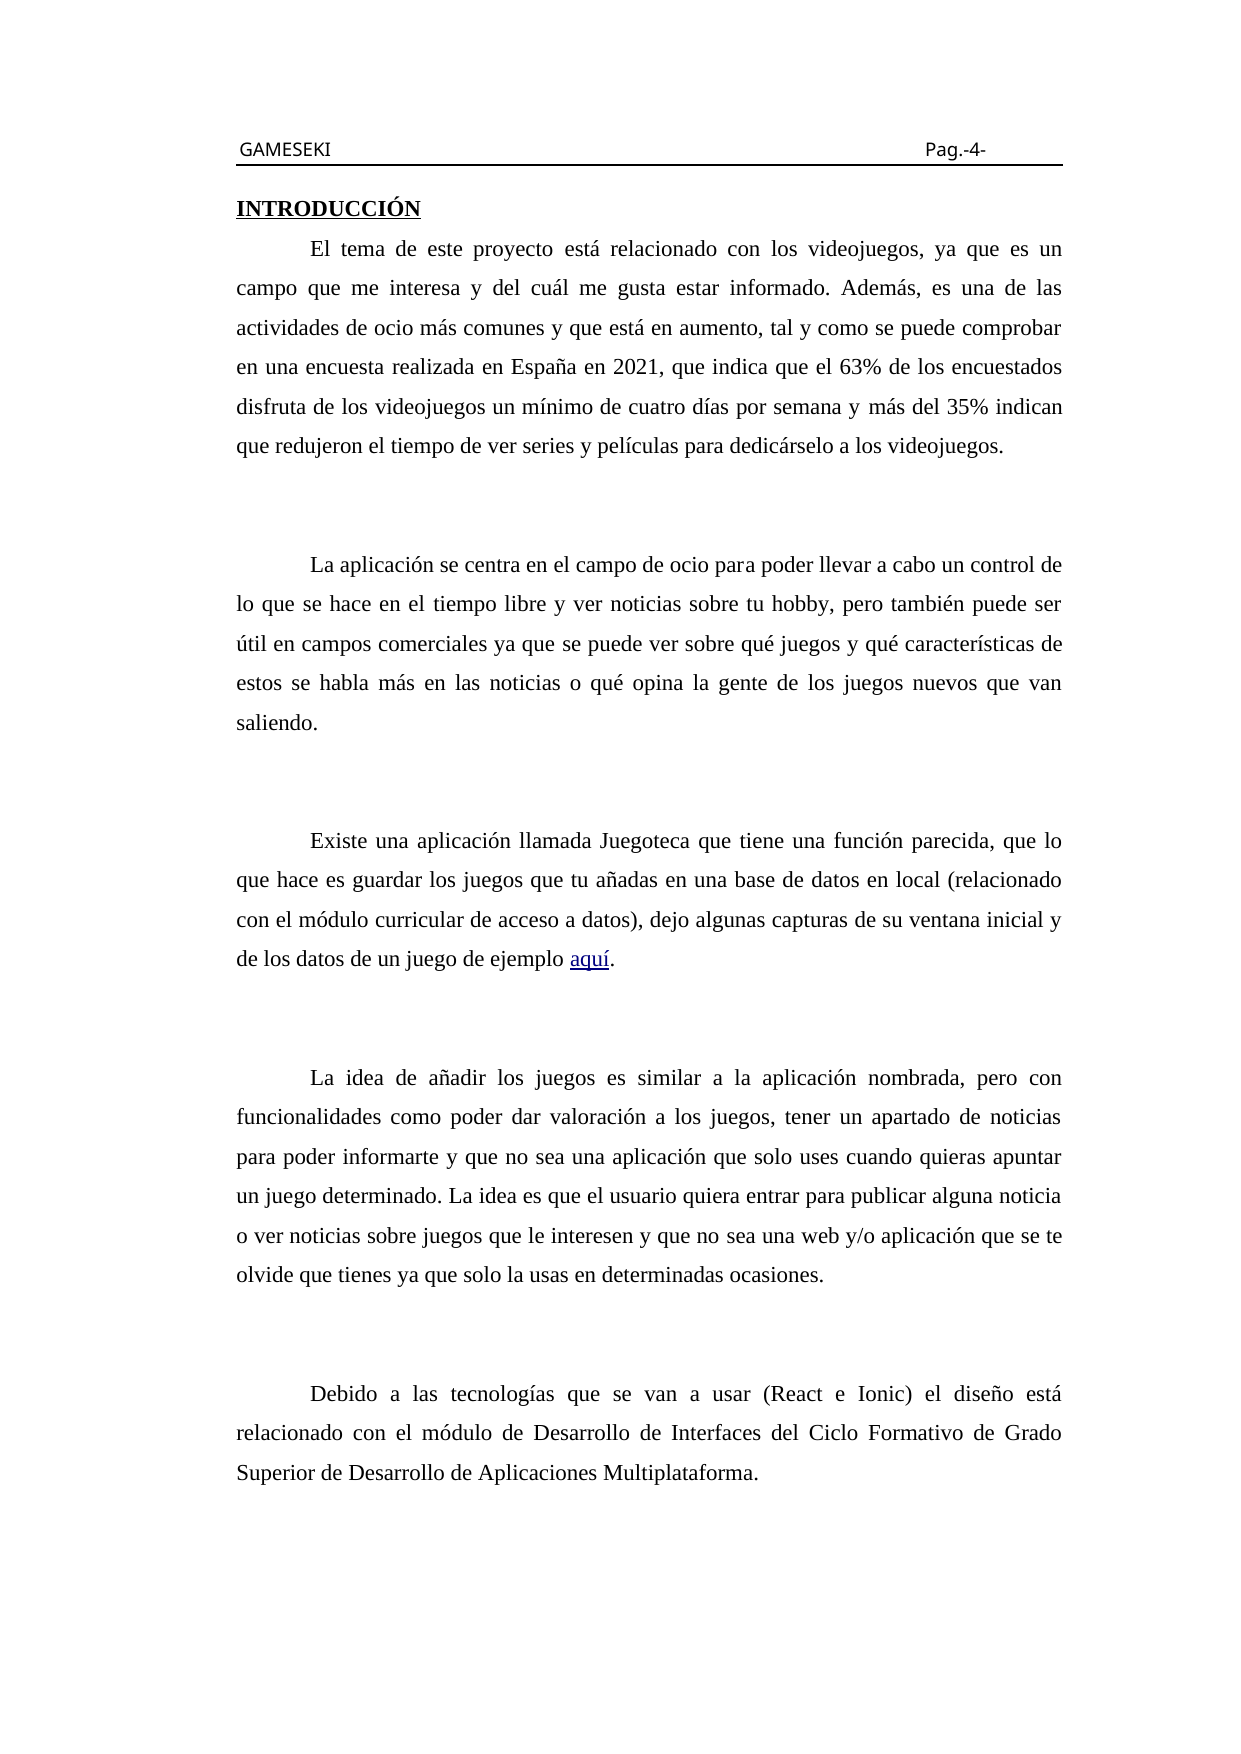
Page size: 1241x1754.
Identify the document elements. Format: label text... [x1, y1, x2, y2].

text La aplicación se centra en el campo de ocio para poder llevar a cabo un control de lo que se hace en el tiempo libre y ver noticias sobre tu hobby, pero también puede ser útil en campos comerciales ya que se puede ver sobre qué juegos y qué características de estos se habla más en las noticias o qué opina la gente de los juegos nuevos que van saliendo. [236, 551, 1063, 735]
text El tema de este proyecto está relacionado con los videojuegos, ya que es un campo que me interesa y del cuál me gusta estar informado. Además, es una de las actividades de ocio más comunes y que está en aumento, tal y como se puede comprobar en una encuesta realizada en España en 2021, que indica que el 63% de los encuestados disfruta de los videojuegos un mínimo de cuatro días por semana y más del 35% indican que redujeron el tiempo de ver series y películas para dedicárselo a los videojuegos. [236, 235, 1063, 458]
text INTRODUCCIÓN [236, 195, 1063, 222]
text Existe una aplicación llamada Juegoteca que tiene una función parecida, que lo que hace es guardar los juegos que tu añadas en una base de datos en local (relacionado con el módulo curricular de acceso a datos), dejo algunas capturas de su ventana inicial y de los datos de un juego de ejemplo aquí. [236, 827, 1063, 972]
text La idea de añadir los juegos es similar a la aplicación nombrada, pero con funcionalidades como poder dar valoración a los juegos, tener un apartado de noticias para poder informarte y que no sea una aplicación que solo uses cuando quieras apuntar un juego determinado. La idea es que el usuario quiera entrar para publicar alguna noticia o ver noticias sobre juegos que le interesen y que no sea una web y/o aplicación que se te olvide que tienes ya que solo la usas en determinadas ocasiones. [236, 1064, 1063, 1288]
text Debido a las tecnologías que se van a usar (React e Ionic) el diseño está relacionado con el módulo de Desarrollo de Interfaces del Ciclo Formativo de Grado Superior de Desarrollo de Aplicaciones Multiplataforma. [236, 1380, 1063, 1485]
